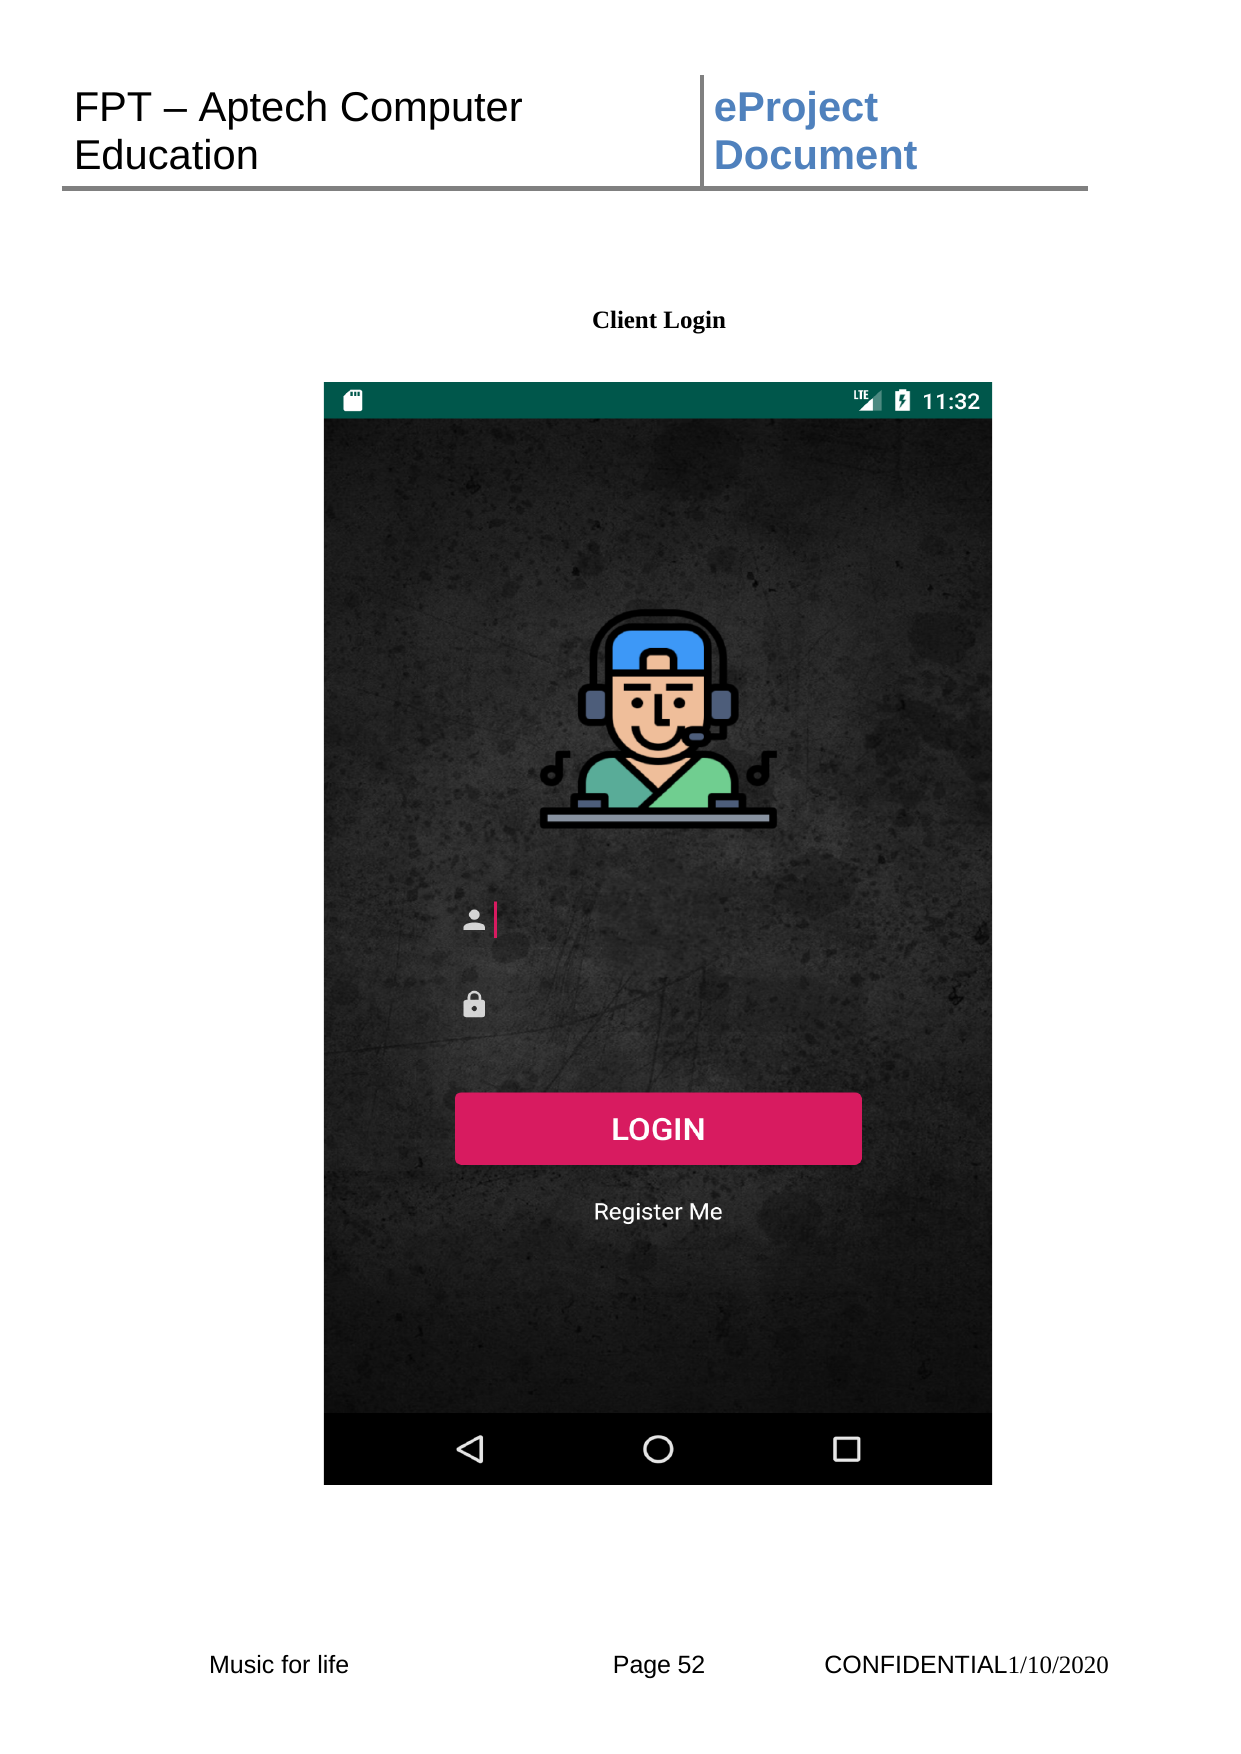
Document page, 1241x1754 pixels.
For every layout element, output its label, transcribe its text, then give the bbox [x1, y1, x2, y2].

text Client Login [146, 306, 1172, 334]
picture [323, 382, 993, 1485]
